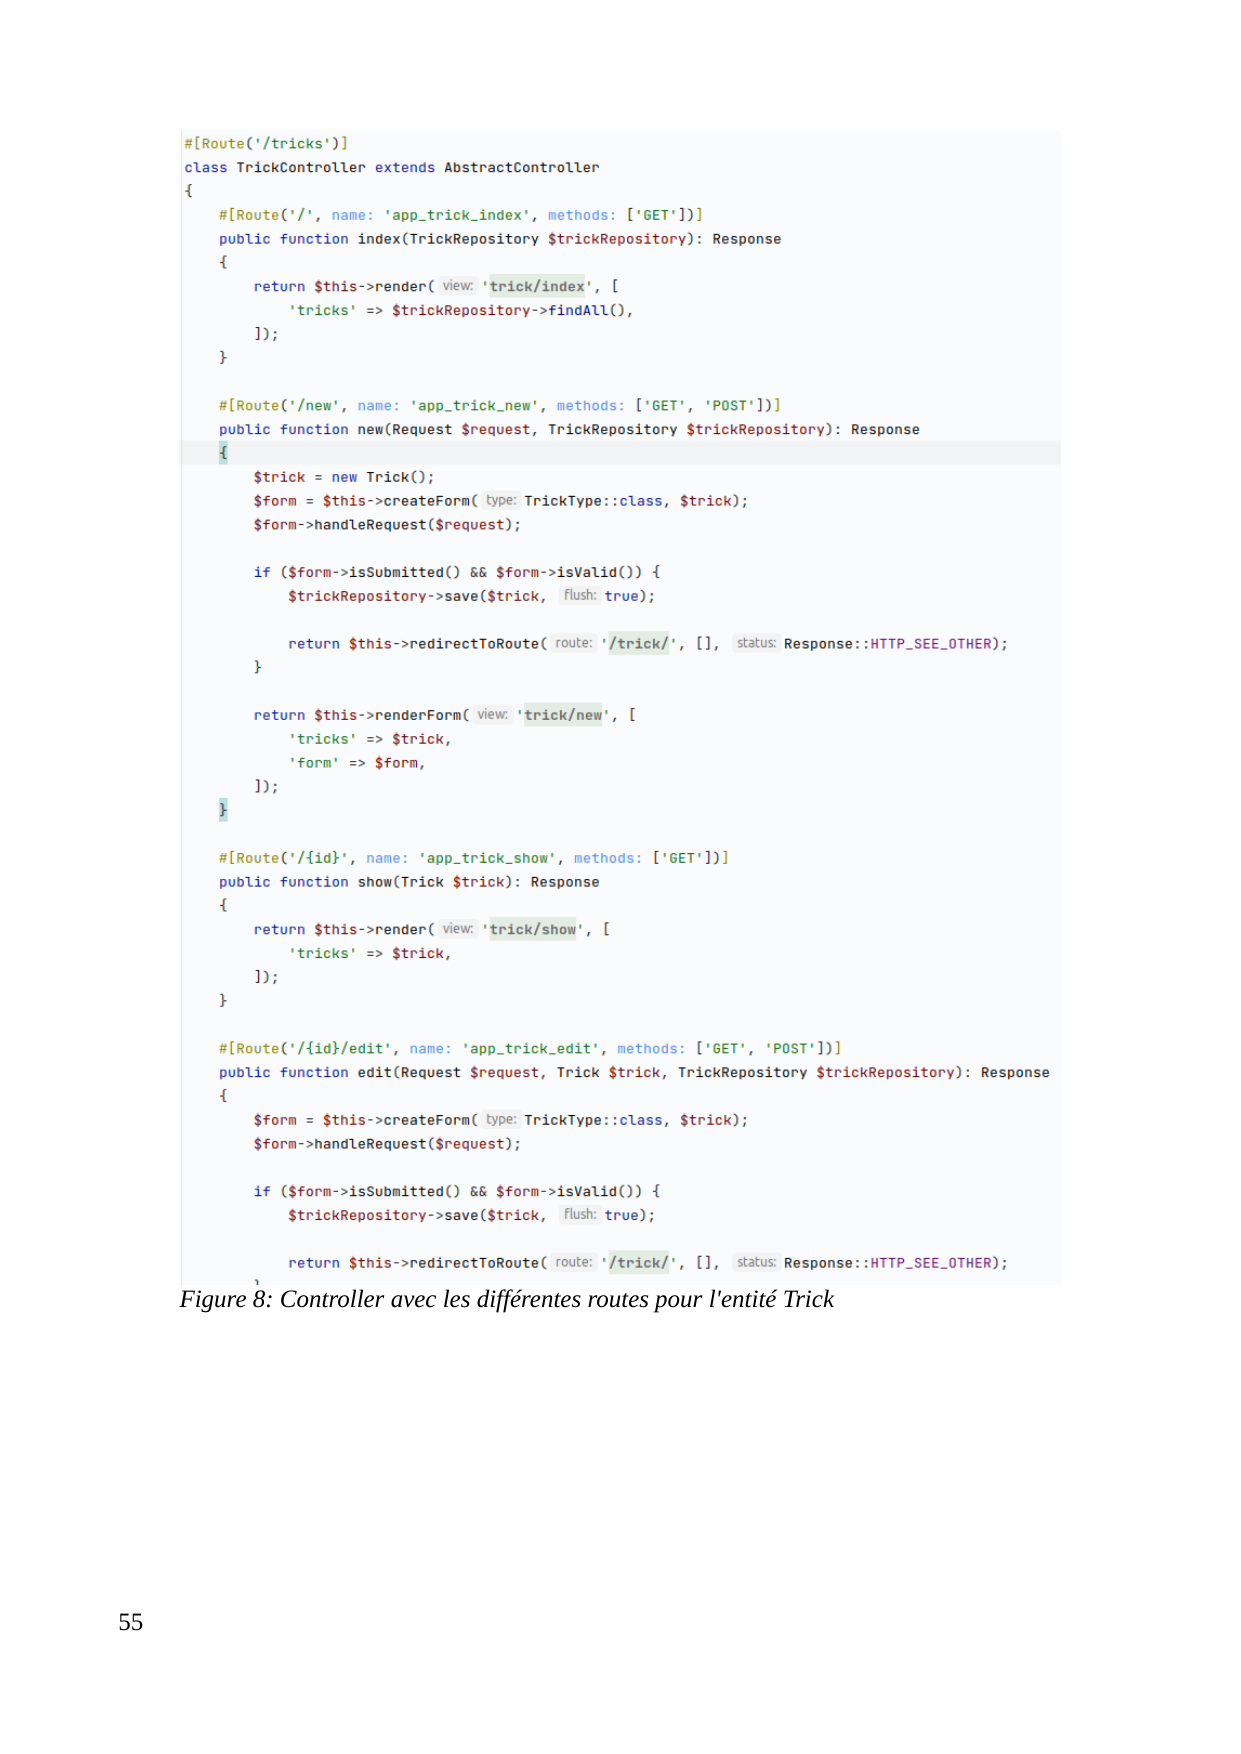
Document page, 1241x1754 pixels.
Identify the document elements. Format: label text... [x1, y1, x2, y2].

picture [179, 130, 1061, 1285]
text Figure 8: Controller avec les différentes routes pour l'entité Trick [179, 1285, 1061, 1313]
